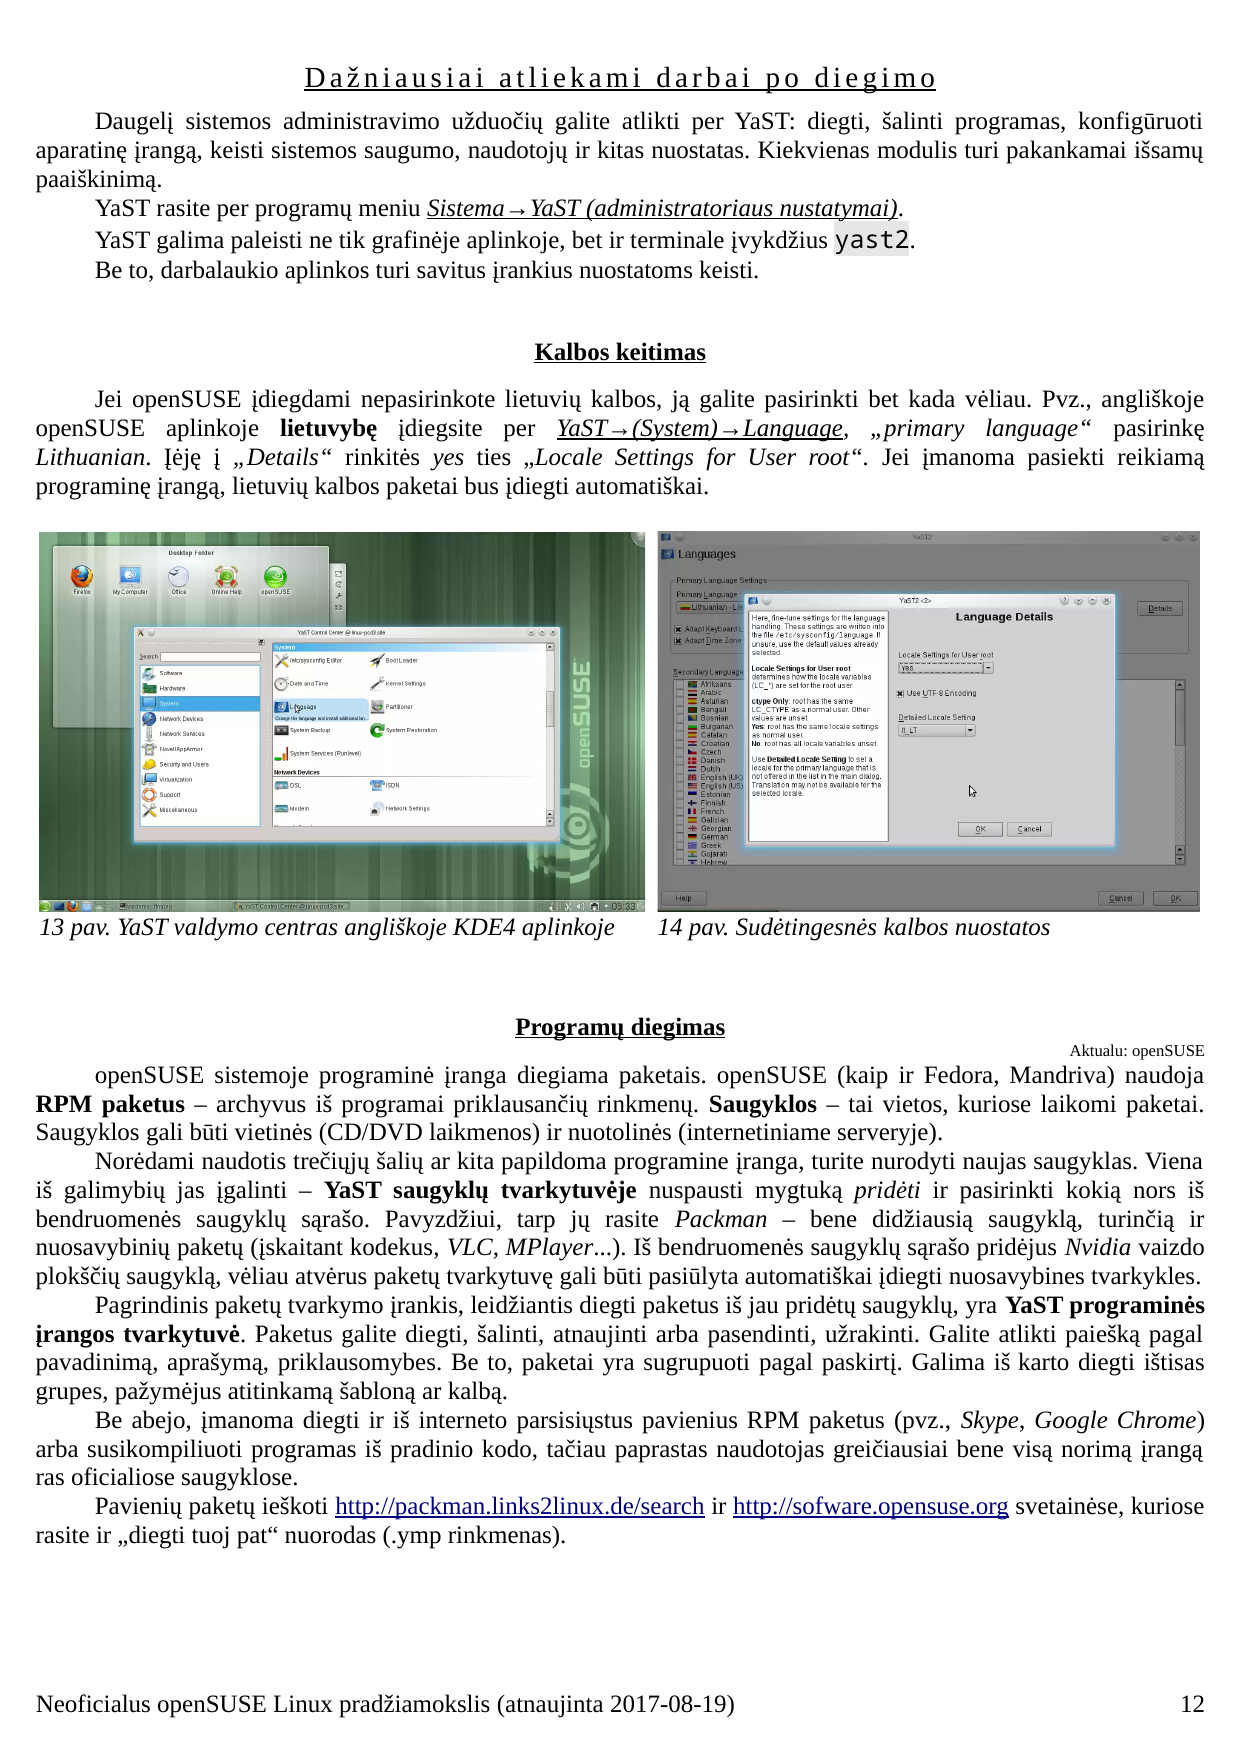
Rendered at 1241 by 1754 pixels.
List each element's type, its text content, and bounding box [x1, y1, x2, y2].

text 14 pav. Sudėtingesnės kalbos nuostatos [657, 912, 1200, 940]
text Be abejo, įmanoma diegti ir iš interneto parsisiųstus pavienius RPM paketus (pvz., Skype, Google Chrome) arba susikompiliuoti programas iš pradinio kodo, tačiau paprastas naudotojas greičiausiai bene visą norimą įrangą ras oficialiose saugyklose. [35, 1405, 1205, 1491]
picture [657, 531, 1200, 912]
picture [39, 532, 646, 912]
text Programų diegimas [35, 1012, 1205, 1041]
text Jei openSUSE įdiegdami nepasirinkote lietuvių kalbos, ją galite pasirinkti bet kada vėliau. Pvz., angliškoje openSUSE aplinkoje lietuvybę įdiegsite per YaST→(System)→Language, „primary language“ pasirinkę Lithuanian. Įėję į „Details“ rinkitės yes ties „Locale Settings for User root“. Jei įmanoma pasiekti reikiamą programinę įrangą, lietuvių kalbos paketai bus įdiegti automatiškai. [35, 384, 1205, 499]
text YaST galima paleisti ne tik grafinėje aplinkoje, bet ir terminale įvykdžius yast2. [35, 221, 1205, 256]
subtitle Dažniausiai atliekami darbai po diegimo [35, 60, 1205, 94]
text openSUSE sistemoje programinė įranga diegiama paketais. openSUSE (kaip ir Fedora, Mandriva) naudoja RPM paketus – archyvus iš programai priklausančių rinkmenų. Saugyklos – tai vietos, kuriose laikomi paketai. Saugyklos gali būti vietinės (CD/DVD laikmenos) ir nuotolinės (internetiniame serveryje). [35, 1060, 1205, 1146]
text Pavienių paketų ieškoti http://packman.links2linux.de/search ir http://sofware.opensuse.org svetainėse, kuriose rasite ir „diegti tuoj pat“ nuorodas (.ymp rinkmenas). [35, 1491, 1205, 1549]
text Be to, darbalaukio aplinkos turi savitus įrankius nuostatoms keisti. [35, 256, 1205, 284]
text Kalbos keitimas [35, 337, 1205, 365]
text Aktualu: openSUSE [35, 1041, 1205, 1060]
text 13 pav. YaST valdymo centras angliškoje KDE4 aplinkoje [39, 912, 645, 940]
text Norėdami naudotis trečiųjų šalių ar kita papildoma programine įranga, turite nurodyti naujas saugyklas. Viena iš galimybių jas įgalinti – YaST saugyklų tvarkytuvėje nuspausti mygtuką pridėti ir pasirinkti kokią nors iš bendruomenės saugyklų sąrašo. Pavyzdžiui, tarp jų rasite Packman – bene didžiausią saugyklą, turinčią ir nuosavybinių paketų (įskaitant kodekus, VLC, MPlayer...). Iš bendruomenės saugyklų sąrašo pridėjus Nvidia vaizdo plokščių saugyklą, vėliau atvėrus paketų tvarkytuvę gali būti pasiūlyta automatiškai įdiegti nuosavybines tvarkykles. [35, 1146, 1205, 1290]
text Pagrindinis paketų tvarkymo įrankis, leidžiantis diegti paketus iš jau pridėtų saugyklų, yra YaST programinės įrangos tvarkytuvė. Paketus galite diegti, šalinti, atnaujinti arba pasendinti, užrakinti. Galite atlikti paiešką pagal pavadinimą, aprašymą, priklausomybes. Be to, paketai yra sugrupuoti pagal paskirtį. Galima iš karto diegti ištisas grupes, pažymėjus atitinkamą šabloną ar kalbą. [35, 1290, 1205, 1405]
text YaST rasite per programų meniu Sistema→YaST (administratoriaus nustatymai). [35, 193, 1205, 221]
text Daugelį sistemos administravimo užduočių galite atlikti per YaST: diegti, šalinti programas, konfigūruoti aparatinę įrangą, keisti sistemos saugumo, naudotojų ir kitas nuostatas. Kiekvienas modulis turi pakankamai išsamų paaiškinimą. [35, 106, 1205, 193]
